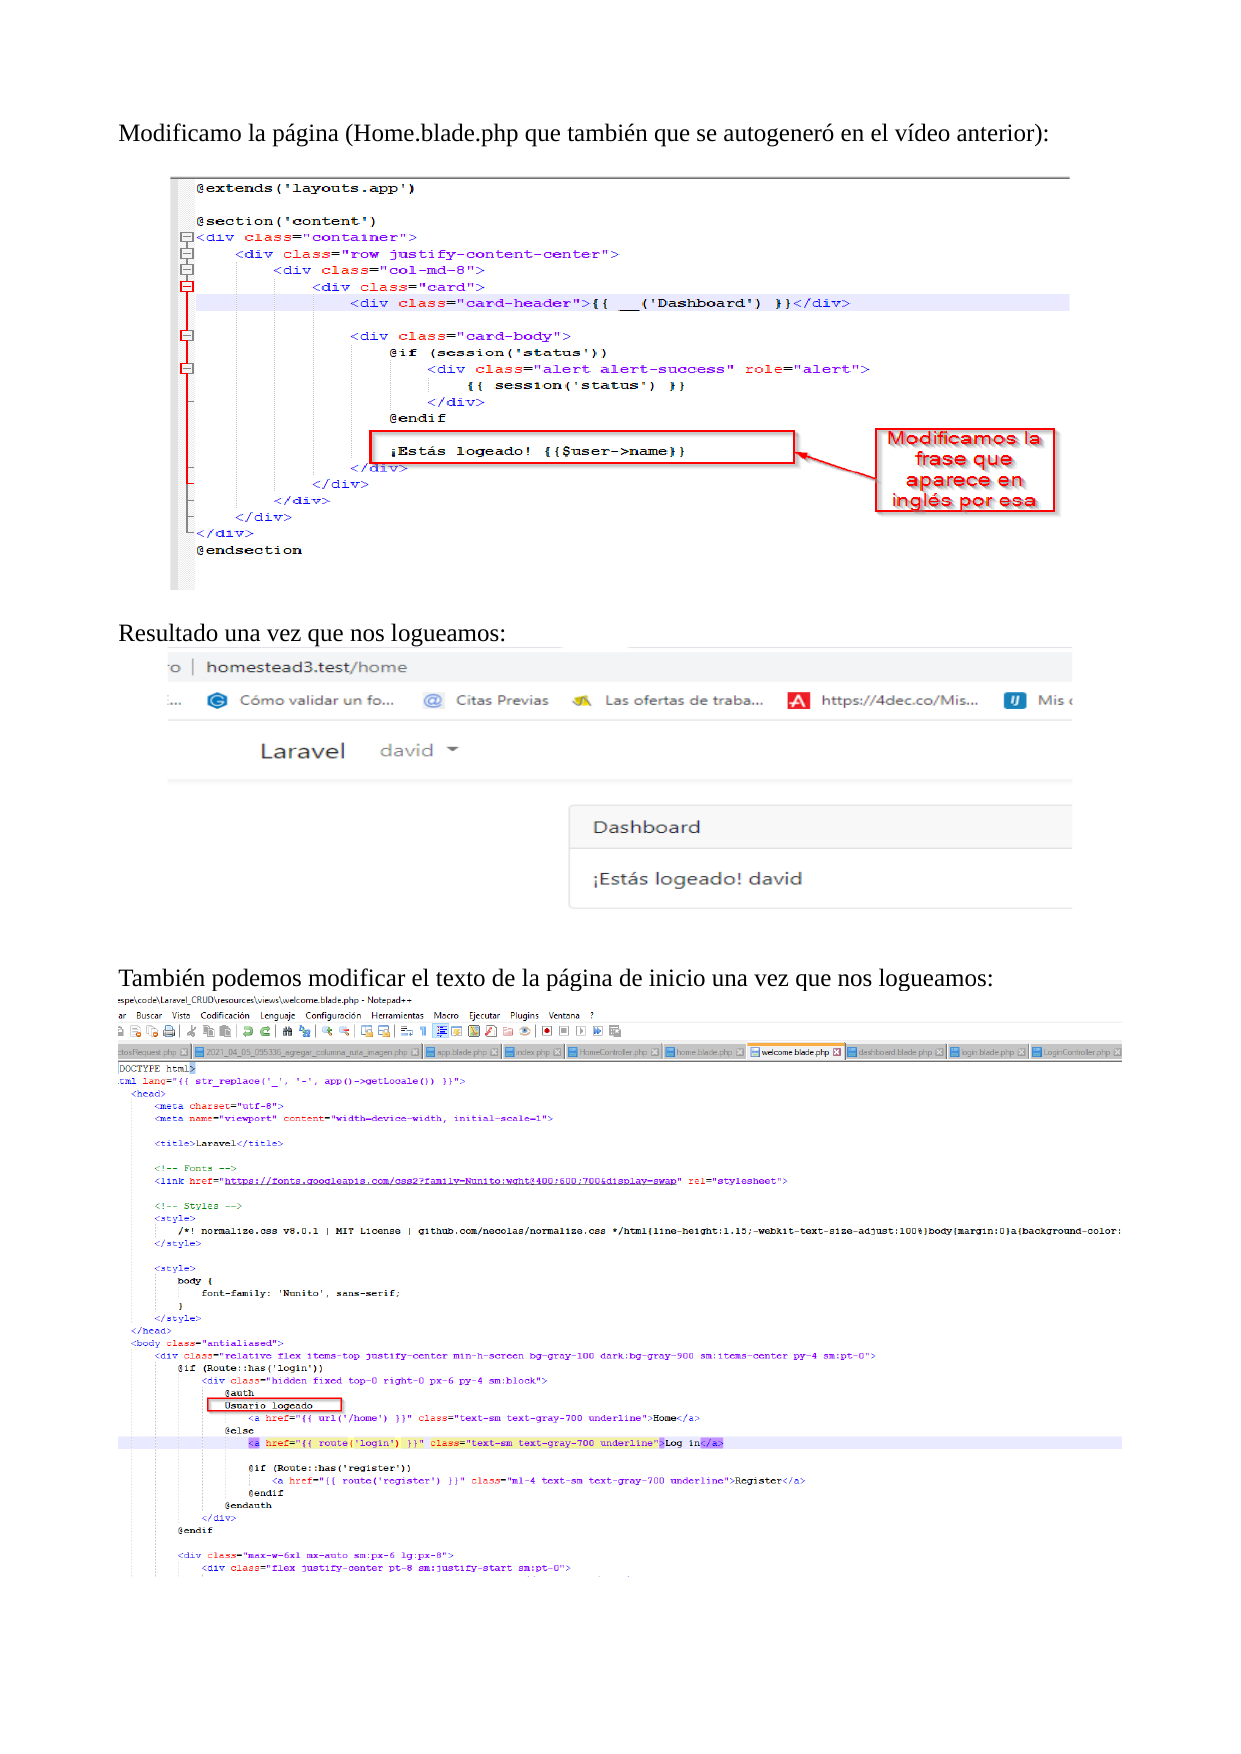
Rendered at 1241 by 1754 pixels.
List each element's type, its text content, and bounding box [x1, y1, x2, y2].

picture [167, 647, 1073, 935]
text Resultado una vez que nos logueamos: [118, 618, 1122, 647]
text También podemos modificar el texto de la página de inicio una vez que nos logueamos: [118, 963, 1122, 991]
text Modificamo la página (Home.blade.php que también que se autogeneró en el vídeo anterior): [118, 118, 1122, 147]
picture [170, 175, 1070, 590]
picture [118, 991, 1122, 1577]
